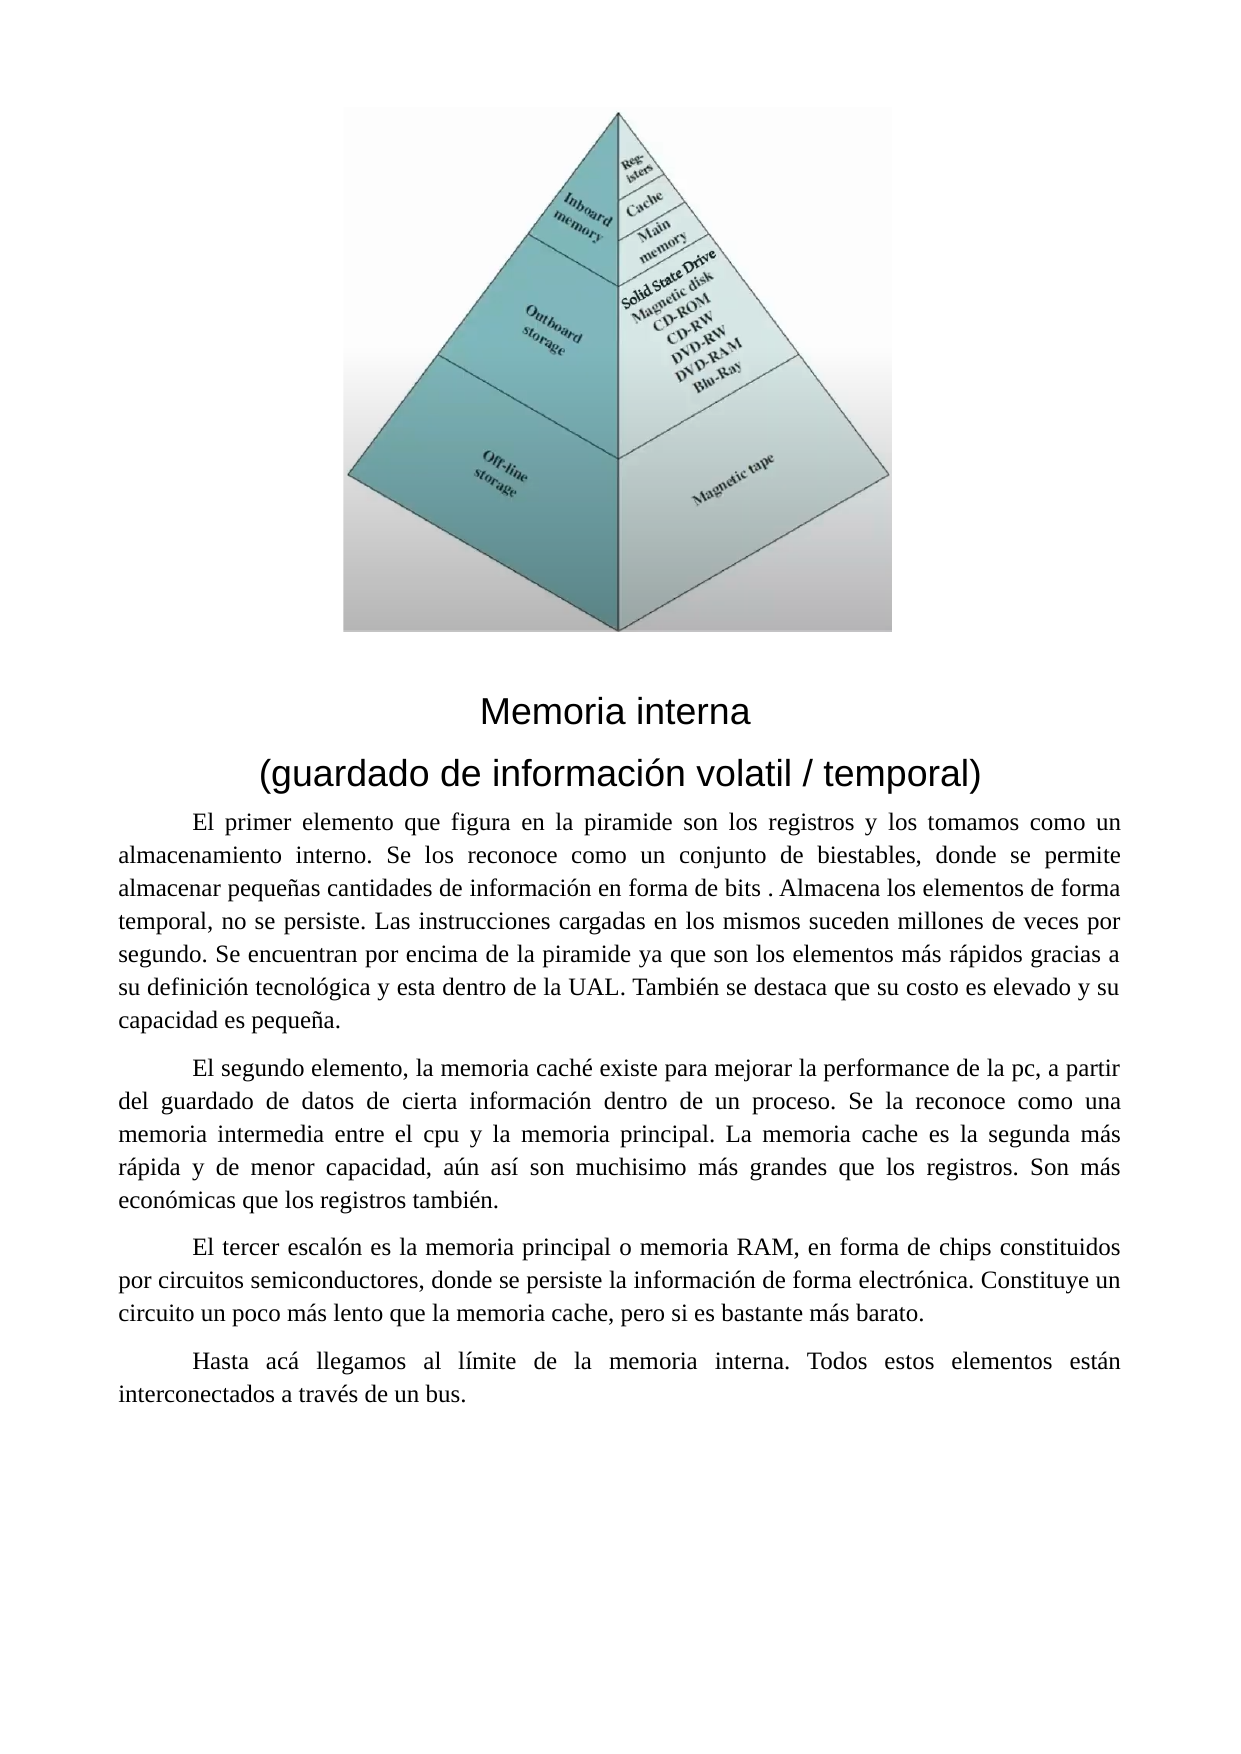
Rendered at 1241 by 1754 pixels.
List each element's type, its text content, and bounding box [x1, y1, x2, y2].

subtitle (guardado de información volatil / temporal) [118, 751, 1122, 794]
subtitle Memoria interna [118, 172, 1122, 733]
text Hasta acá llegamos al límite de la memoria interna. Todos estos elementos están interconectados a través de un bus. [118, 1346, 1122, 1408]
text El tercer escalón es la memoria principal o memoria RAM, en forma de chips constituidos por circuitos semiconductores, donde se persiste la información de forma electrónica. Constituye un circuito un poco más lento que la memoria cache, pero si es bastante más barato. [118, 1232, 1122, 1327]
text El segundo elemento, la memoria caché existe para mejorar la performance de la pc, a partir del guardado de datos de cierta información dentro de un proceso. Se la reconoce como una memoria intermedia entre el cpu y la memoria principal. La memoria cache es la segunda más rápida y de menor capacidad, aún así son muchisimo más grandes que los registros. Son más económicas que los registros también. [118, 1053, 1122, 1213]
text El primer elemento que figura en la piramide son los registros y los tomamos como un almacenamiento interno. Se los reconoce como un conjunto de biestables, donde se permite almacenar pequeñas cantidades de información en forma de bits . Almacena los elementos de forma temporal, no se persiste. Las instrucciones cargadas en los mismos suceden millones de veces por segundo. Se encuentran por encima de la piramide ya que son los elementos más rápidos gracias a su definición tecnológica y esta dentro de la UAL. También se destaca que su costo es elevado y su capacidad es pequeña. [118, 807, 1122, 1034]
picture [343, 107, 892, 632]
